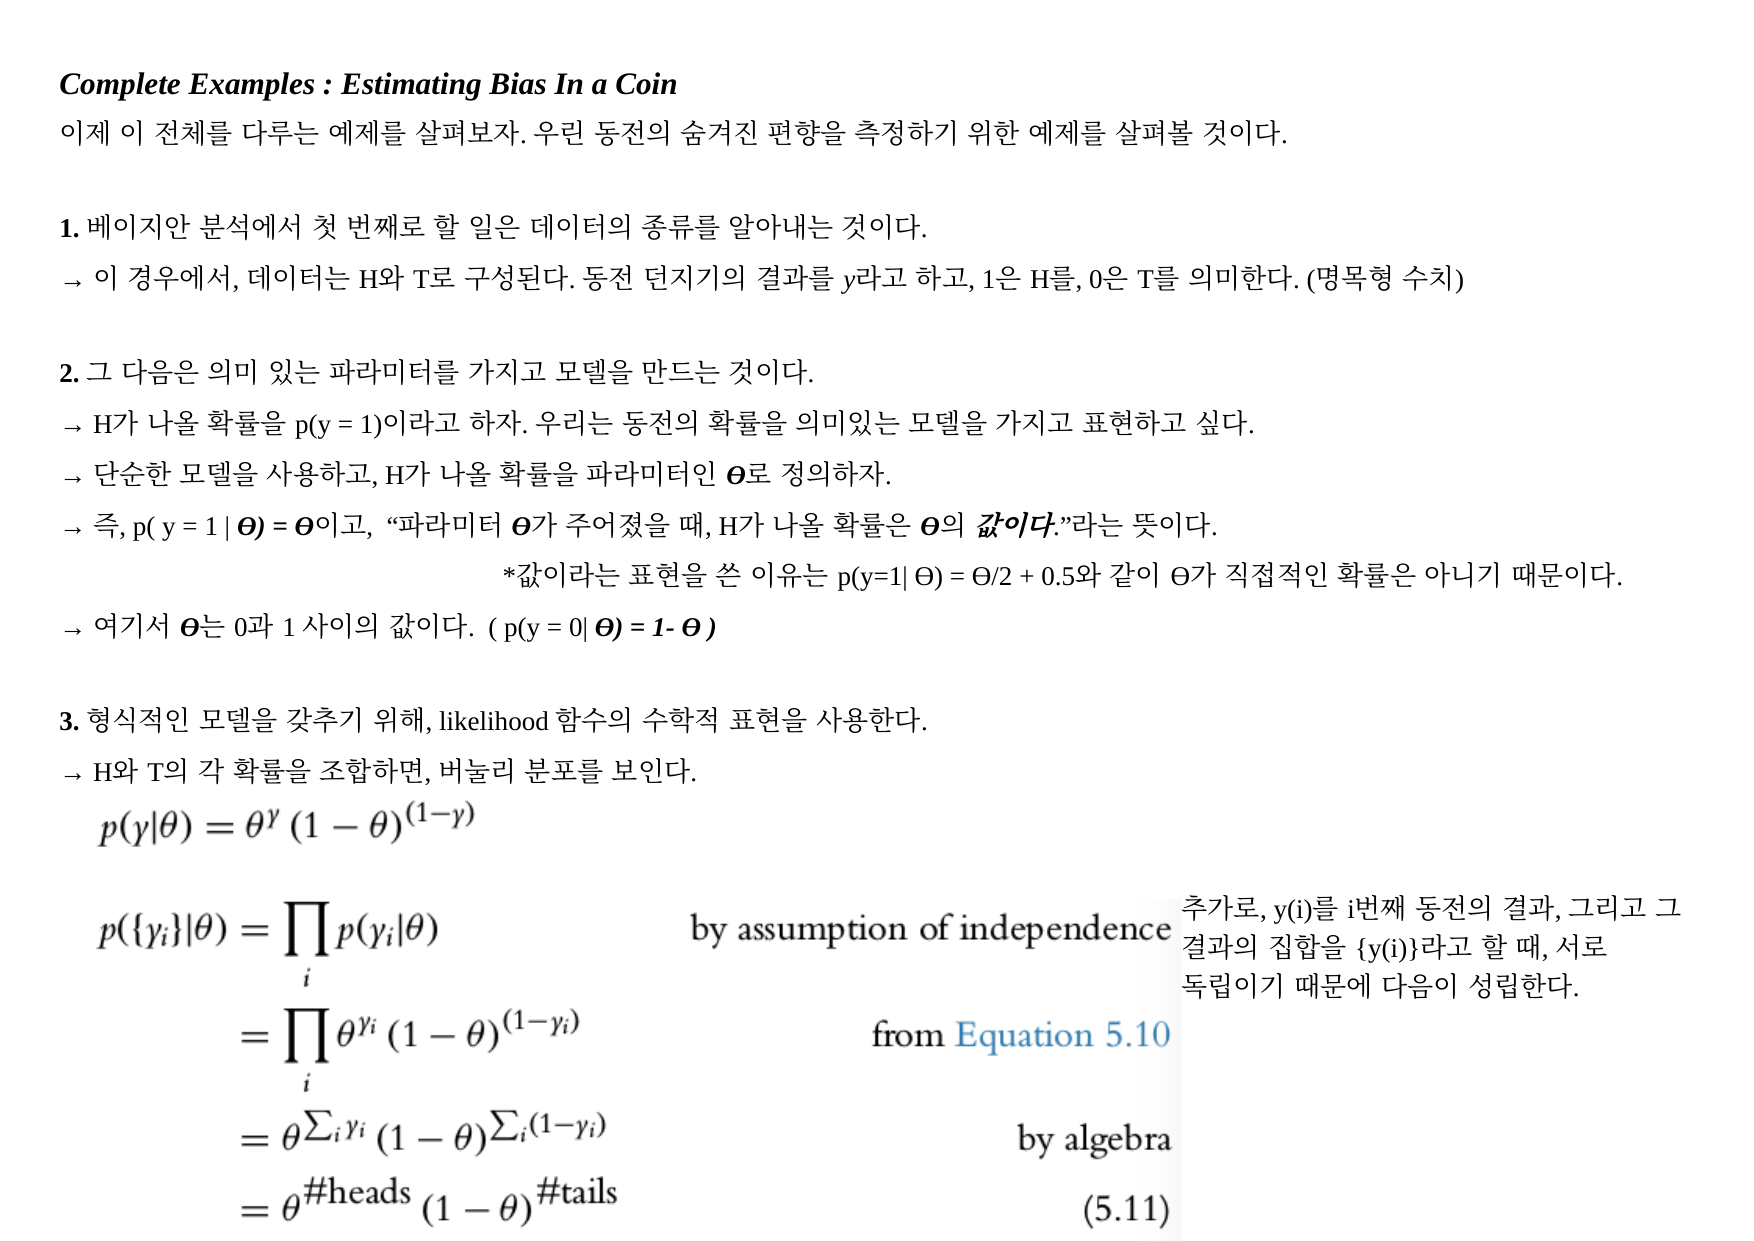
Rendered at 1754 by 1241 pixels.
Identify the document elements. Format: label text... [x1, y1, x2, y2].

text 2. 그 다음은 의미 있는 파라미터를 가지고 모델을 만드는 것이다. [59, 351, 1695, 390]
text 1. 베이지안 분석에서 첫 번째로 할 일은 데이터의 종류를 알아내는 것이다. [59, 207, 1695, 246]
text → 단순한 모델을 사용하고, H가 나올 확률을 파라미터인 Ө로 정의하자. [59, 453, 1695, 492]
text 추가로, y(i)를 i번째 동전의 결과, 그리고 그 결과의 집합을 {y(i)}라고 할 때, 서로 독립이기 때문에 다음이 성립한다. [59, 887, 1695, 1004]
picture [76, 899, 1182, 1241]
text → H와 T의 각 확률을 조합하면, 버눌리 분포를 보인다. [59, 750, 1695, 789]
text → 여기서 Ө는 0과 1 사이의 값이다. ( p(y = 0| Ө) = 1- Ө ) [59, 606, 1695, 644]
text 이제 이 전체를 다루는 예제를 살펴보자. 우린 동전의 숨겨진 편향을 측정하기 위한 예제를 살펴볼 것이다. [59, 113, 1695, 152]
text → 이 경우에서, 데이터는 H와 T로 구성된다. 동전 던지기의 결과를 y라고 하고, 1은 H를, 0은 T를 의미한다. (명목형 수치) [59, 257, 1695, 296]
picture [81, 790, 489, 866]
text *값이라는 표현을 쓴 이유는 p(y=1| Ө) = Ө/2 + 0.5와 같이 Ө가 직접적인 확률은 아니기 때문이다. [59, 555, 1695, 594]
text → H가 나올 확률을 p(y = 1)이라고 하자. 우리는 동전의 확률을 의미있는 모델을 가지고 표현하고 싶다. [59, 402, 1695, 441]
text → 즉, p( y = 1 | Ө) = Ө이고, “파라미터 Ө가 주어졌을 때, H가 나올 확률은 Ө의 값이다.”라는 뜻이다. [59, 504, 1695, 543]
text 3. 형식적인 모델을 갖추기 위해, likelihood 함수의 수학적 표현을 사용한다. [59, 699, 1695, 738]
text Complete Examples : Estimating Bias In a Coin [59, 65, 1695, 101]
